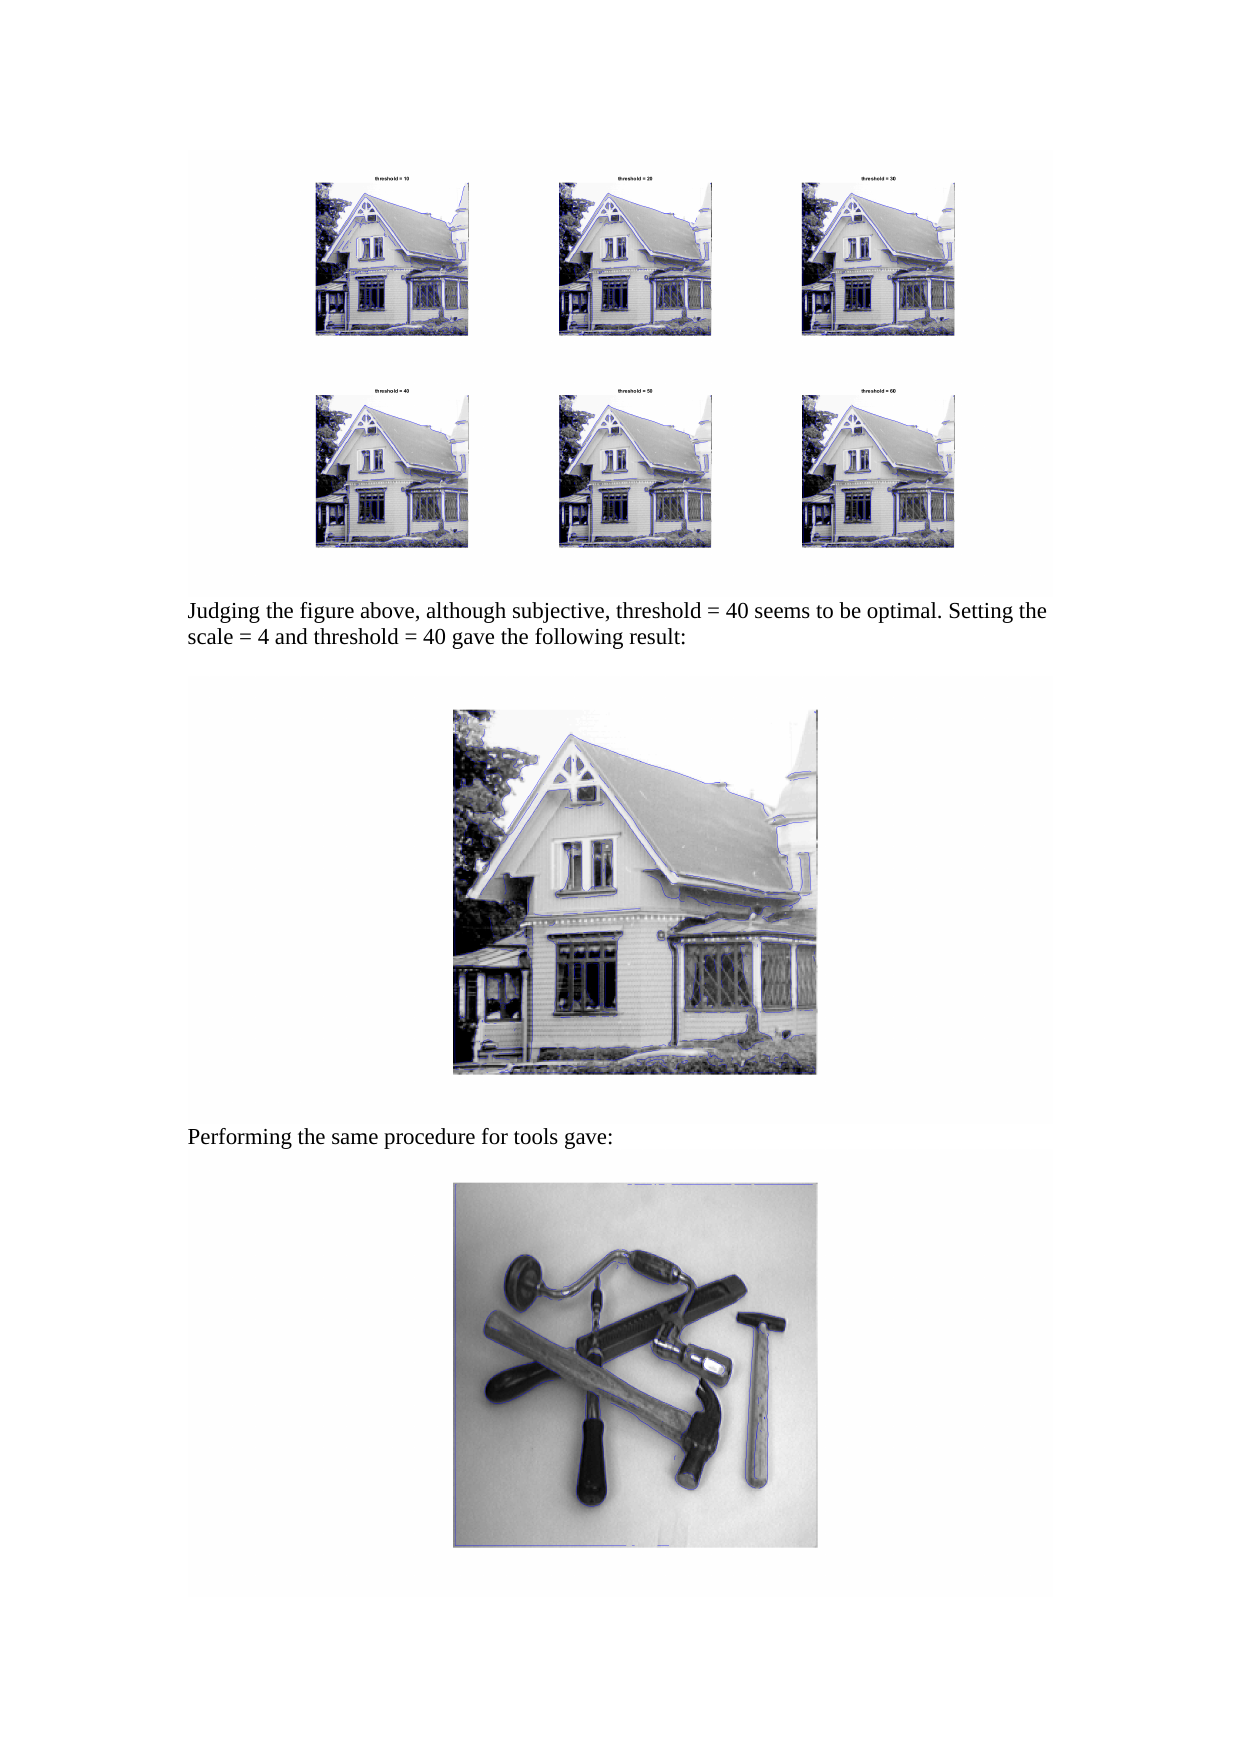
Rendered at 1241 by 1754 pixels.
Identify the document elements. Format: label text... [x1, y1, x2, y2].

text Performing the same procedure for tools gave: [187, 1124, 1053, 1149]
picture [187, 676, 1053, 1124]
picture [187, 150, 1053, 597]
text Judging the figure above, although subjective, threshold = 40 seems to be optimal. Setting the scale = 4 and threshold = 40 gave the following result: [187, 597, 1053, 650]
picture [187, 1149, 1053, 1597]
